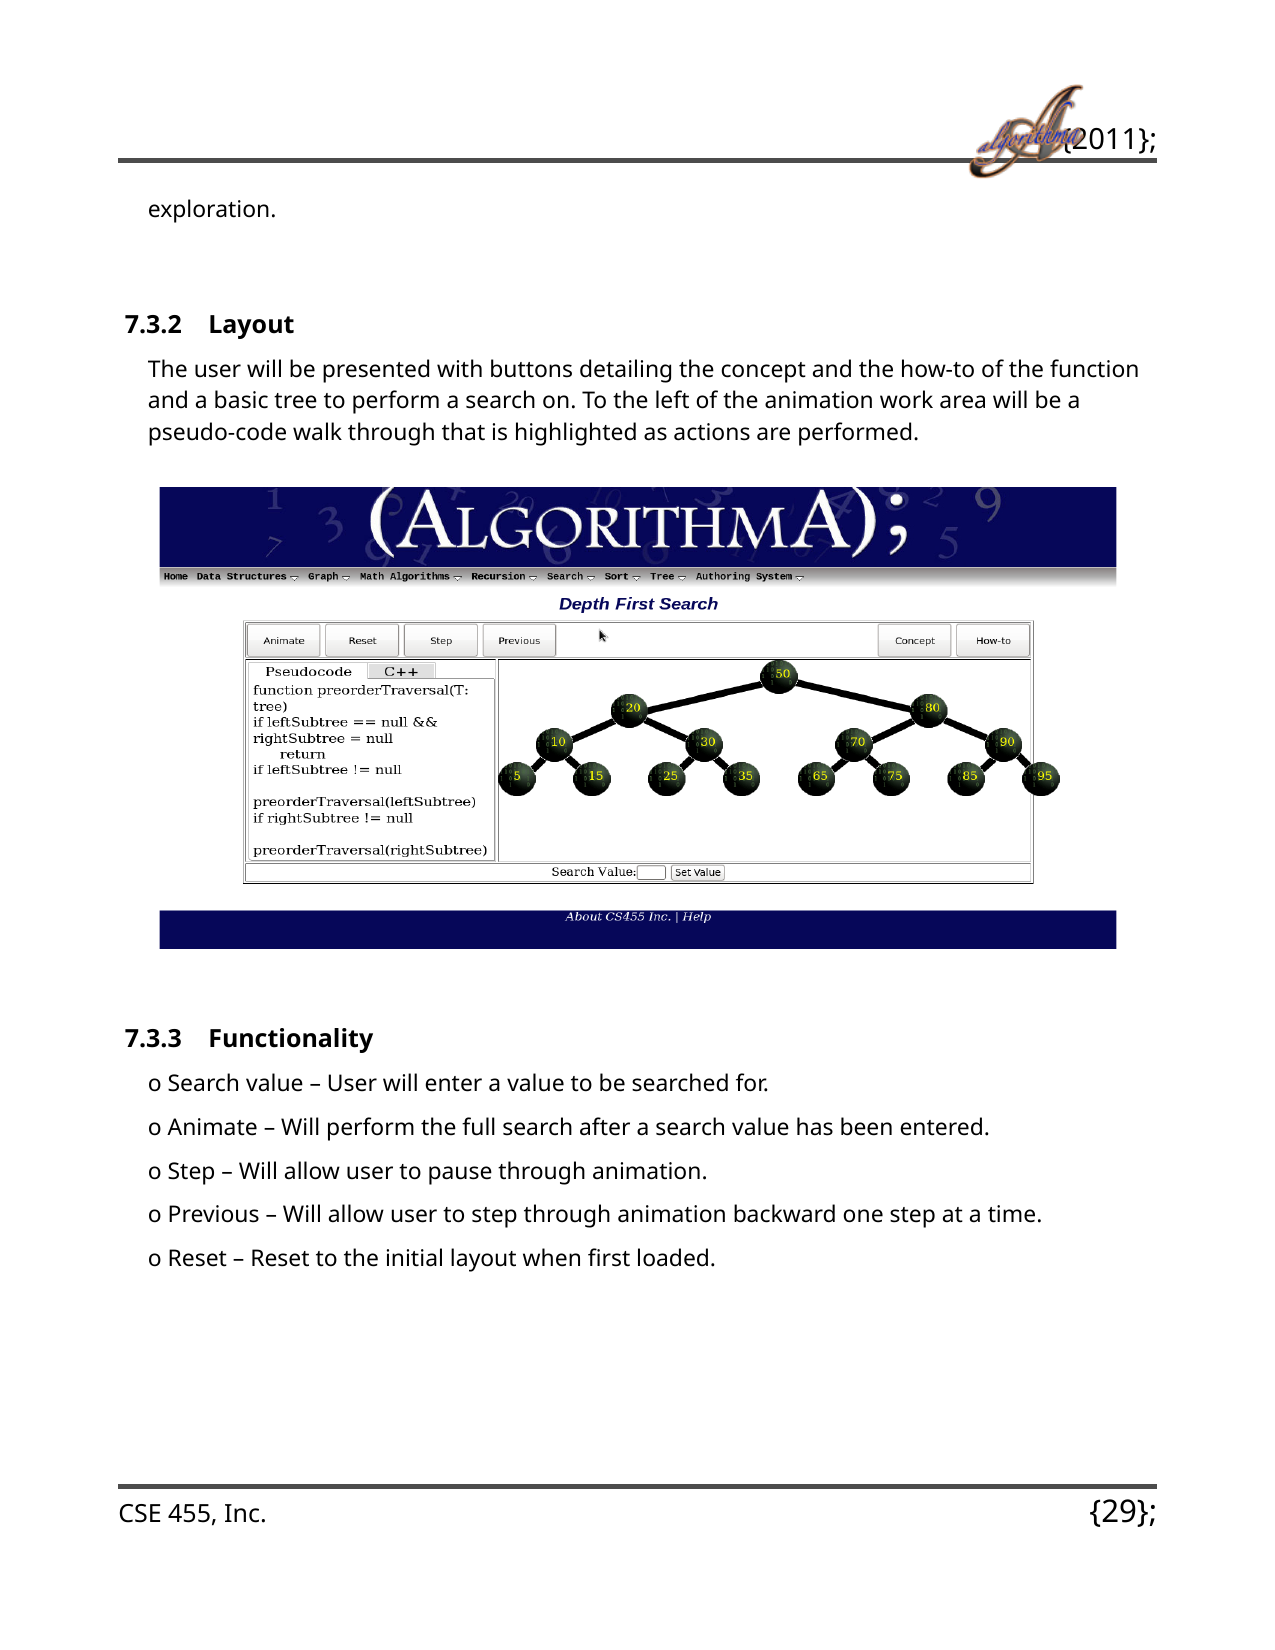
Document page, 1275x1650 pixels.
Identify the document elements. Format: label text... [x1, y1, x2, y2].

text o Reset – Reset to the initial layout when first loaded. [148, 1242, 1157, 1273]
text o Step – Will allow user to pause through animation. [148, 1154, 1157, 1186]
picture [966, 83, 1087, 180]
text o Animate – Will perform the full search after a search value has been entered. [148, 1111, 1157, 1142]
text exploration. [148, 192, 1157, 224]
subtitle Layout [118, 306, 1157, 340]
picture [159, 487, 1117, 949]
subtitle Functionality [118, 1021, 1157, 1054]
text The user will be presented with buttons detailing the concept and the how-to of the function and a basic tree to perform a search on. To the left of the animation work area will be a pseudo-code walk through that is highlighted as actions are performed. [148, 353, 1157, 447]
text o Search value – User will enter a value to be searched for. [148, 1067, 1157, 1098]
text o Previous – Will allow user to step through animation backward one step at a time. [148, 1198, 1157, 1229]
